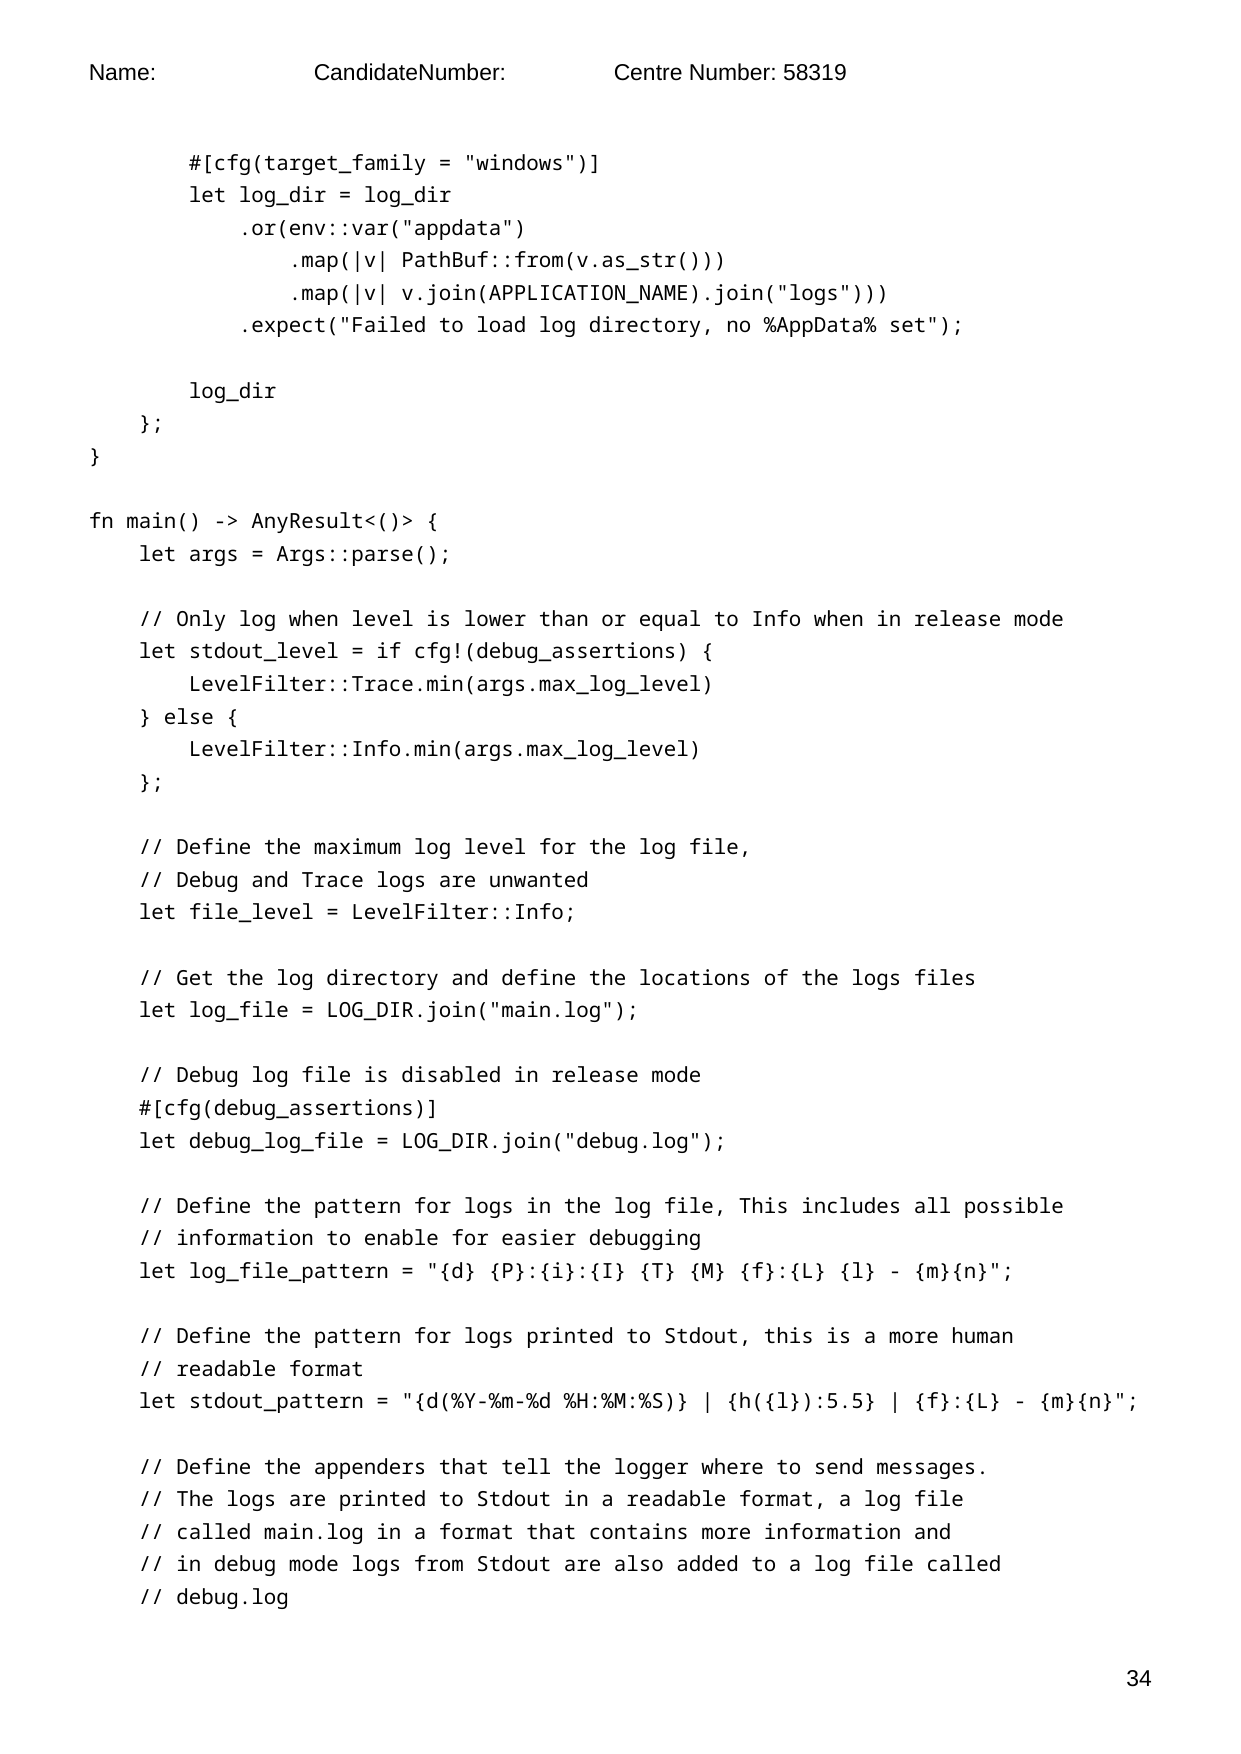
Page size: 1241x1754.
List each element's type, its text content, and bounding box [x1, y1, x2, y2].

text // called main.log in a format that contains more information and [88, 1517, 1152, 1545]
text .map(|v| v.join(APPLICATION_NAME).join("logs"))) [88, 278, 1152, 306]
text // Define the appenders that tell the logger where to send messages. [88, 1452, 1152, 1480]
text // Only log when level is lower than or equal to Info when in release mode [88, 604, 1152, 632]
text // Debug and Trace logs are unwanted [88, 865, 1152, 893]
text LevelFilter::Trace.min(args.max_log_level) [88, 669, 1152, 698]
text // Debug log file is disabled in release mode [88, 1061, 1152, 1089]
text // Define the maximum log level for the log file, [88, 832, 1152, 861]
text let args = Args::parse(); [88, 539, 1152, 567]
text let log_file_pattern = "{d} {P}:{i}:{I} {T} {M} {f}:{L} {l} - {m}{n}"; [88, 1256, 1152, 1284]
text // Define the pattern for logs in the log file, This includes all possible [88, 1191, 1152, 1219]
text .or(env::var("appdata") [88, 213, 1152, 241]
text // information to enable for easier debugging [88, 1223, 1152, 1252]
text LevelFilter::Info.min(args.max_log_level) [88, 734, 1152, 763]
text } else { [88, 702, 1152, 730]
text .map(|v| PathBuf::from(v.as_str())) [88, 245, 1152, 274]
text }; [88, 408, 1152, 437]
text .expect("Failed to load log directory, no %AppData% set"); [88, 311, 1152, 339]
text let file_level = LevelFilter::Info; [88, 897, 1152, 926]
text } [88, 441, 1152, 469]
text }; [88, 767, 1152, 796]
text // debug.log [88, 1582, 1152, 1611]
text let debug_log_file = LOG_DIR.join("debug.log"); [88, 1126, 1152, 1154]
text #[cfg(target_family = "windows")] [88, 148, 1152, 176]
text // Define the pattern for logs printed to Stdout, this is a more human [88, 1321, 1152, 1350]
text #[cfg(debug_assertions)] [88, 1093, 1152, 1122]
text let stdout_level = if cfg!(debug_assertions) { [88, 637, 1152, 665]
text // The logs are printed to Stdout in a readable format, a log file [88, 1484, 1152, 1513]
text let log_file = LOG_DIR.join("main.log"); [88, 995, 1152, 1024]
text log_dir [88, 376, 1152, 404]
text let log_dir = log_dir [88, 180, 1152, 209]
text // in debug mode logs from Stdout are also added to a log file called [88, 1549, 1152, 1578]
text let stdout_pattern = "{d(%Y-%m-%d %H:%M:%S)} | {h({l}):5.5} | {f}:{L} - {m}{n}"; [88, 1387, 1152, 1415]
text // Get the log directory and define the locations of the logs files [88, 963, 1152, 991]
text fn main() -> AnyResult<()> { [88, 506, 1152, 535]
text // readable format [88, 1354, 1152, 1382]
